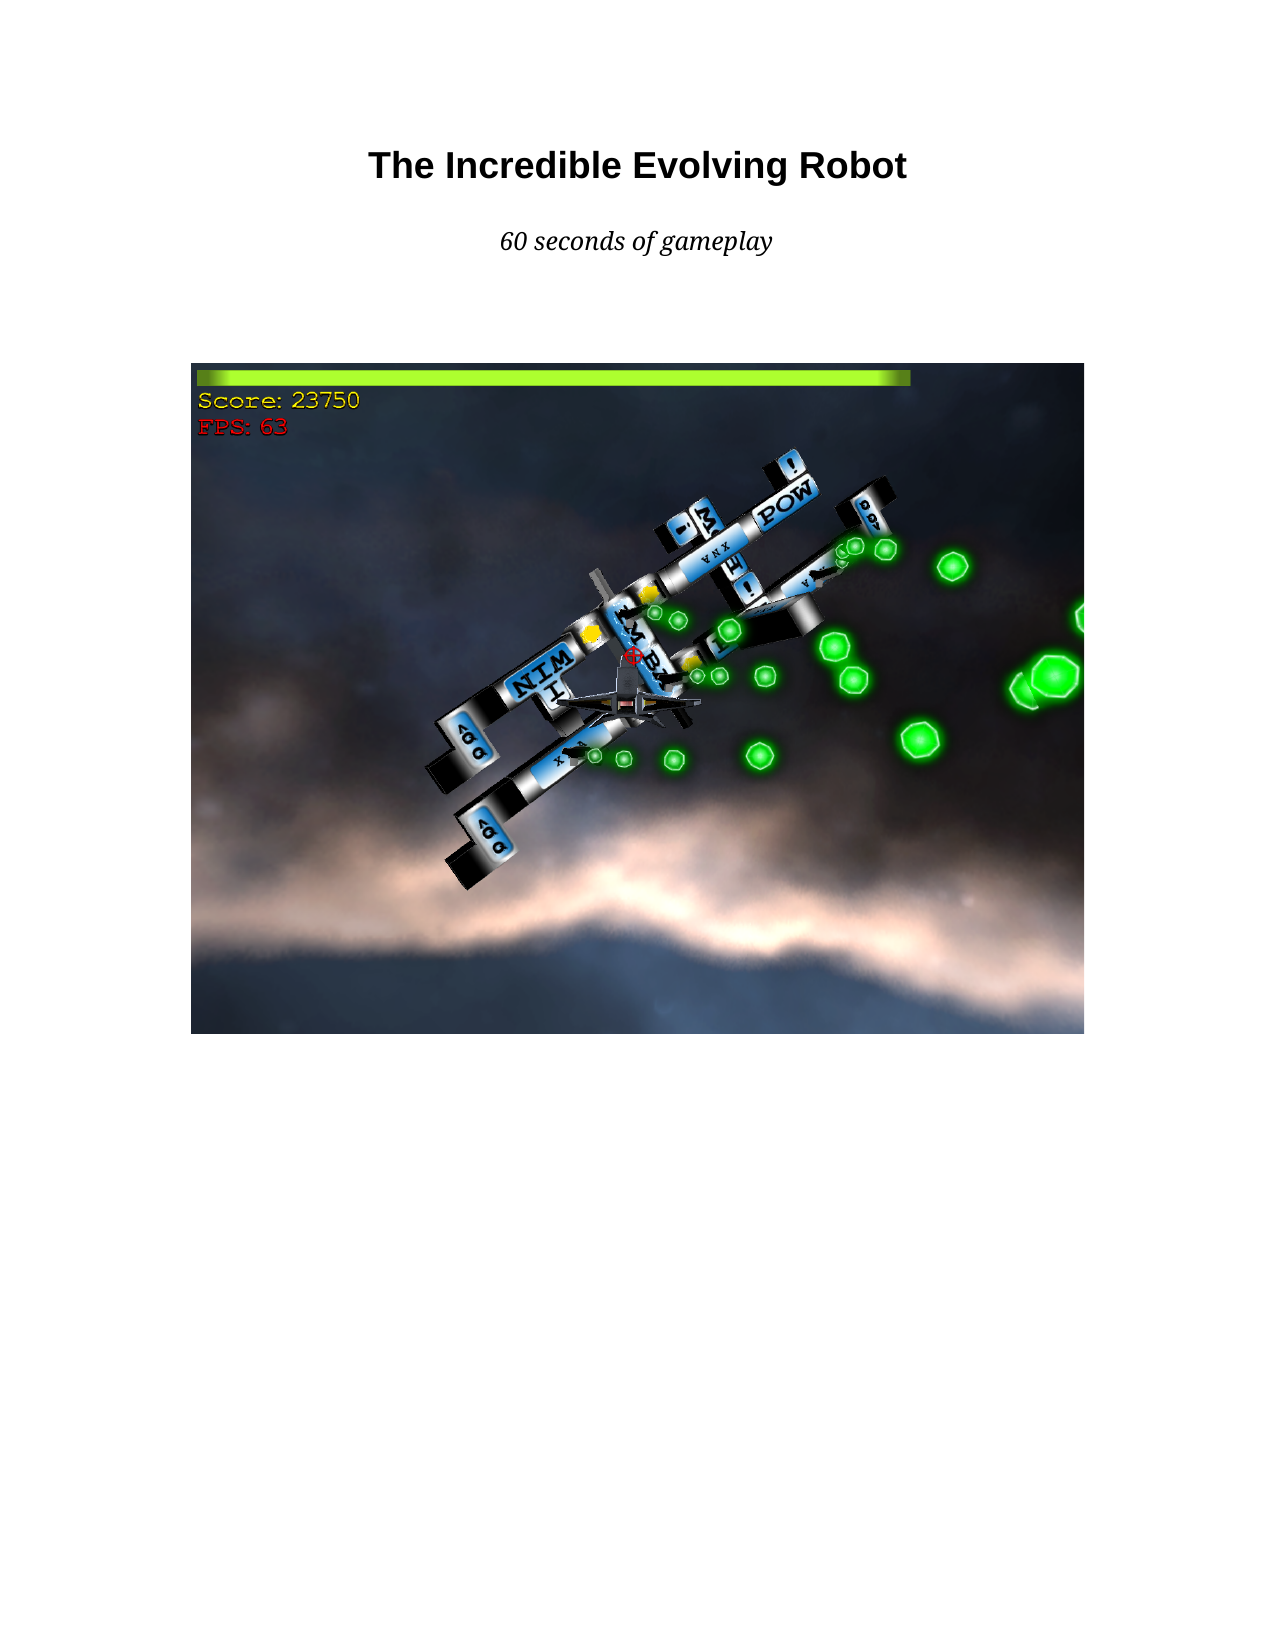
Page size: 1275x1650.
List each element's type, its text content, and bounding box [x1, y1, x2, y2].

picture [191, 363, 1085, 1034]
title The Incredible Evolving Robot [118, 143, 1157, 186]
subtitle 60 seconds of gameplay [118, 224, 1157, 258]
